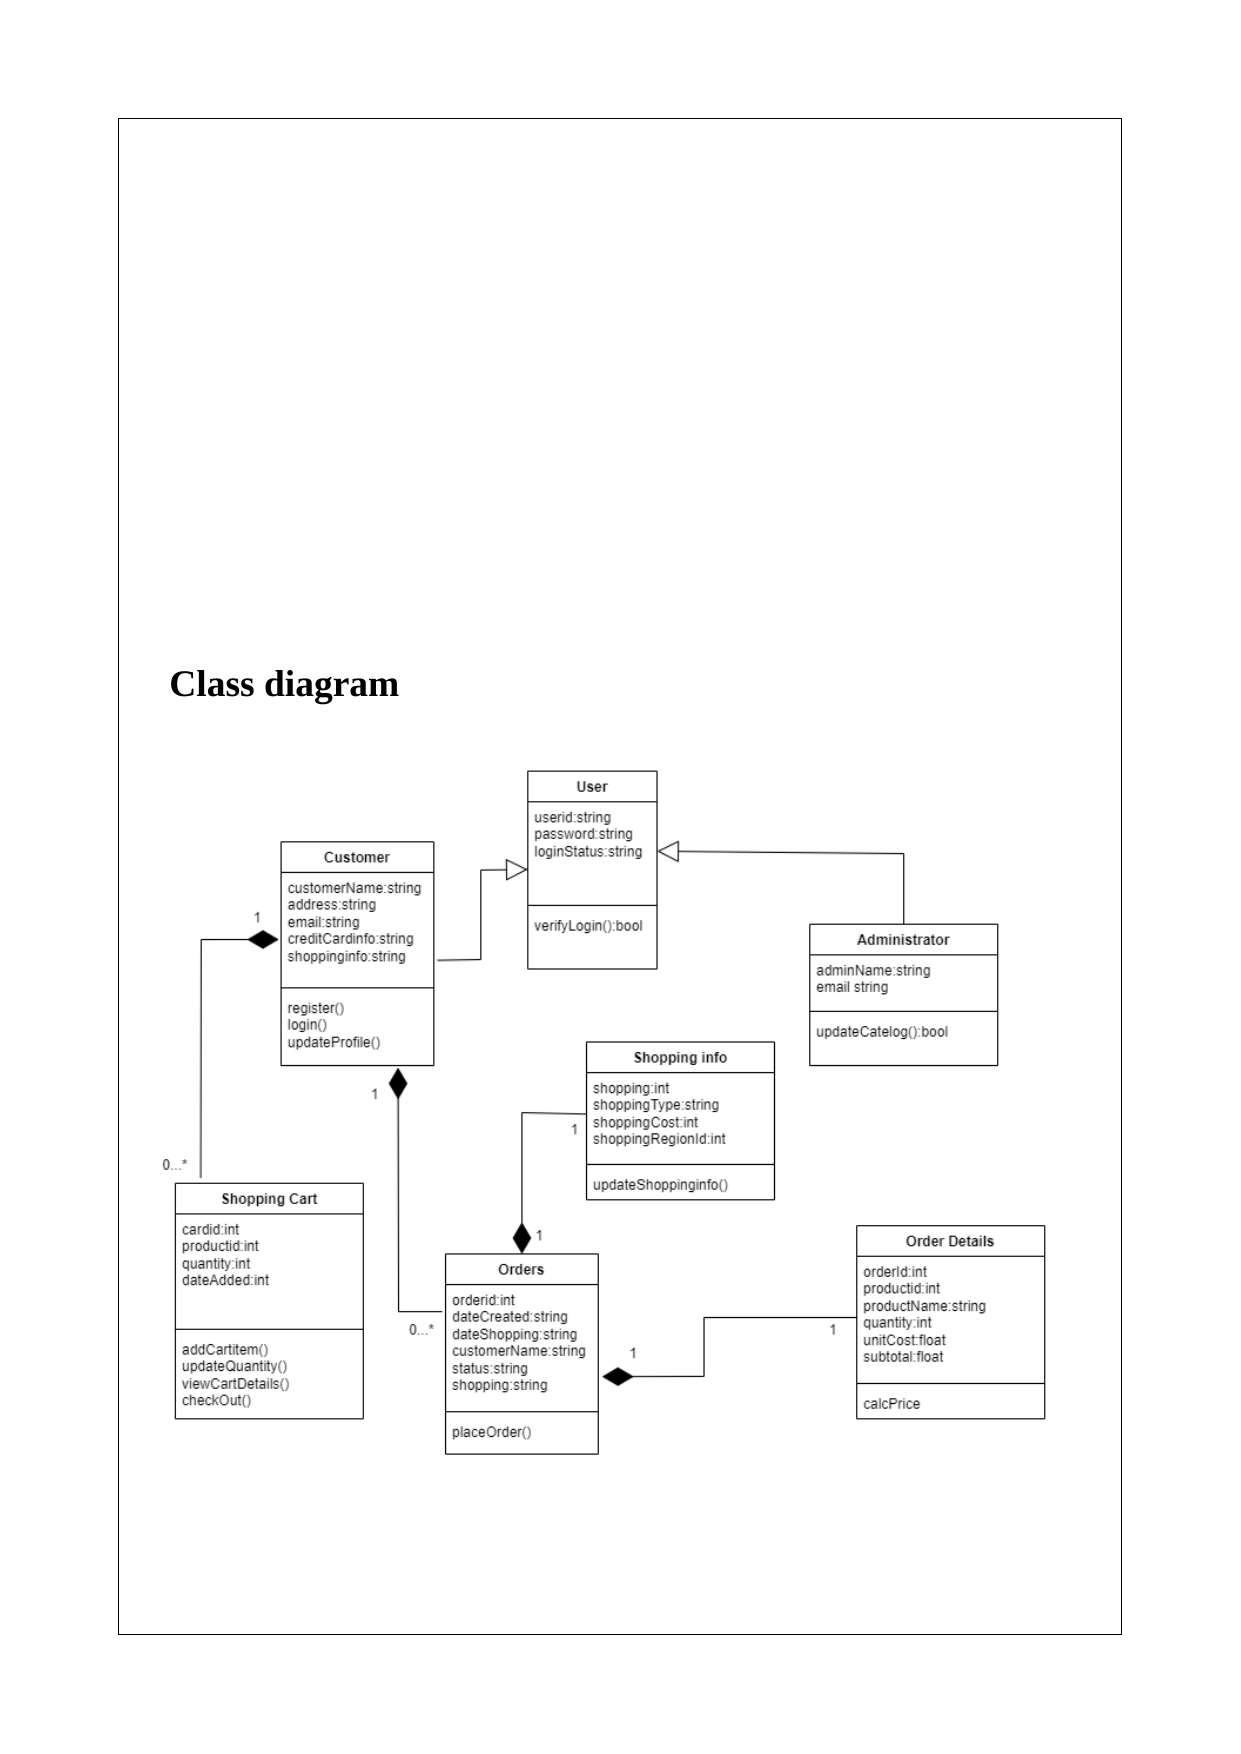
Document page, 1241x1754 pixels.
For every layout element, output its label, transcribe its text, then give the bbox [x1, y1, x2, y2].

picture [122, 753, 1063, 1476]
text Class diagram [122, 661, 1118, 704]
